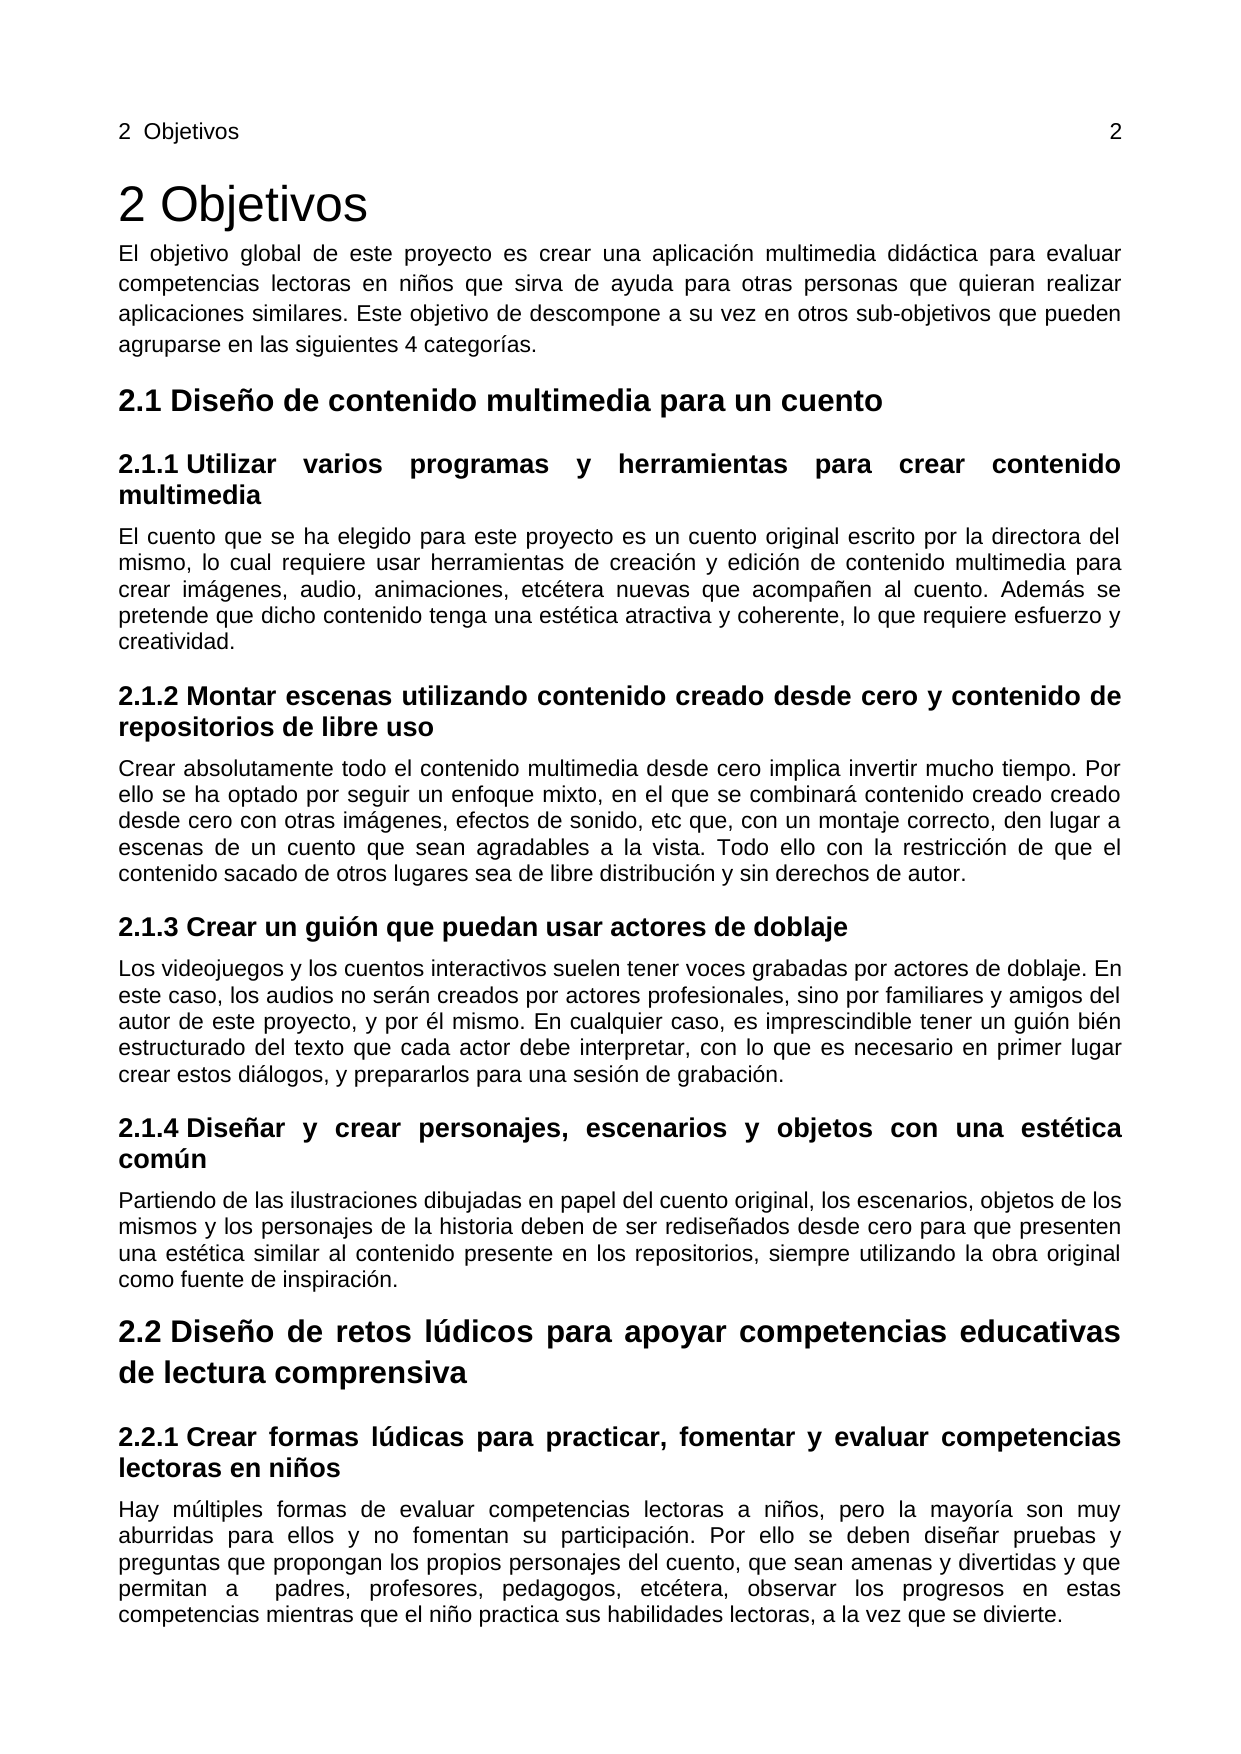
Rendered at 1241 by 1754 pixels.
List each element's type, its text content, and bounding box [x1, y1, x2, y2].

subtitle Montar escenas utilizando contenido creado desde cero y contenido de repositorios de libre uso [118, 680, 1122, 742]
subtitle Crear un guión que puedan usar actores de doblaje [118, 911, 1122, 943]
text Crear absolutamente todo el contenido multimedia desde cero implica invertir mucho tiempo. Por ello se ha optado por seguir un enfoque mixto, en el que se combinará contenido creado creado desde cero con otras imágenes, efectos de sonido, etc que, con un montaje correcto, den lugar a escenas de un cuento que sean agradables a la vista. Todo ello con la restricción de que el contenido sacado de otros lugares sea de libre distribución y sin derechos de autor. [118, 755, 1122, 886]
text Partiendo de las ilustraciones dibujadas en papel del cuento original, los escenarios, objetos de los mismos y los personajes de la historia deben de ser rediseñados desde cero para que presenten una estética similar al contenido presente en los repositorios, siempre utilizando la obra original como fuente de inspiración. [118, 1187, 1122, 1292]
subtitle Diseño de retos lúdicos para apoyar competencias educativas de lectura comprensiva [118, 1313, 1122, 1390]
text El cuento que se ha elegido para este proyecto es un cuento original escrito por la directora del mismo, lo cual requiere usar herramientas de creación y edición de contenido multimedia para crear imágenes, audio, animaciones, etcétera nuevas que acompañen al cuento. Además se pretende que dicho contenido tenga una estética atractiva y coherente, lo que requiere esfuerzo y creatividad. [118, 523, 1122, 655]
subtitle Utilizar varios programas y herramientas para crear contenido multimedia [118, 448, 1122, 510]
subtitle Crear formas lúdicas para practicar, fomentar y evaluar competencias lectoras en niños [118, 1421, 1122, 1483]
subtitle Objetivos [118, 174, 1122, 231]
subtitle Diseño de contenido multimedia para un cuento [118, 382, 1122, 418]
text El objetivo global de este proyecto es crear una aplicación multimedia didáctica para evaluar competencias lectoras en niños que sirva de ayuda para otras personas que quieran realizar aplicaciones similares. Este objetivo de descompone a su vez en otros sub-objetivos que pueden agruparse en las siguientes 4 categorías. [118, 240, 1122, 357]
subtitle Diseñar y crear personajes, escenarios y objetos con una estética común [118, 1112, 1122, 1174]
text Hay múltiples formas de evaluar competencias lectoras a niños, pero la mayoría son muy aburridas para ellos y no fomentan su participación. Por ello se deben diseñar pruebas y preguntas que propongan los propios personajes del cuento, que sean amenas y divertidas y que permitan a padres, profesores, pedagogos, etcétera, observar los progresos en estas competencias mientras que el niño practica sus habilidades lectoras, a la vez que se divierte. [118, 1496, 1122, 1627]
text Los videojuegos y los cuentos interactivos suelen tener voces grabadas por actores de doblaje. En este caso, los audios no serán creados por actores profesionales, sino por familiares y amigos del autor de este proyecto, y por él mismo. En cualquier caso, es imprescindible tener un guión bién estructurado del texto que cada actor debe interpretar, con lo que es necesario en primer lugar crear estos diálogos, y prepararlos para una sesión de grabación. [118, 955, 1122, 1087]
